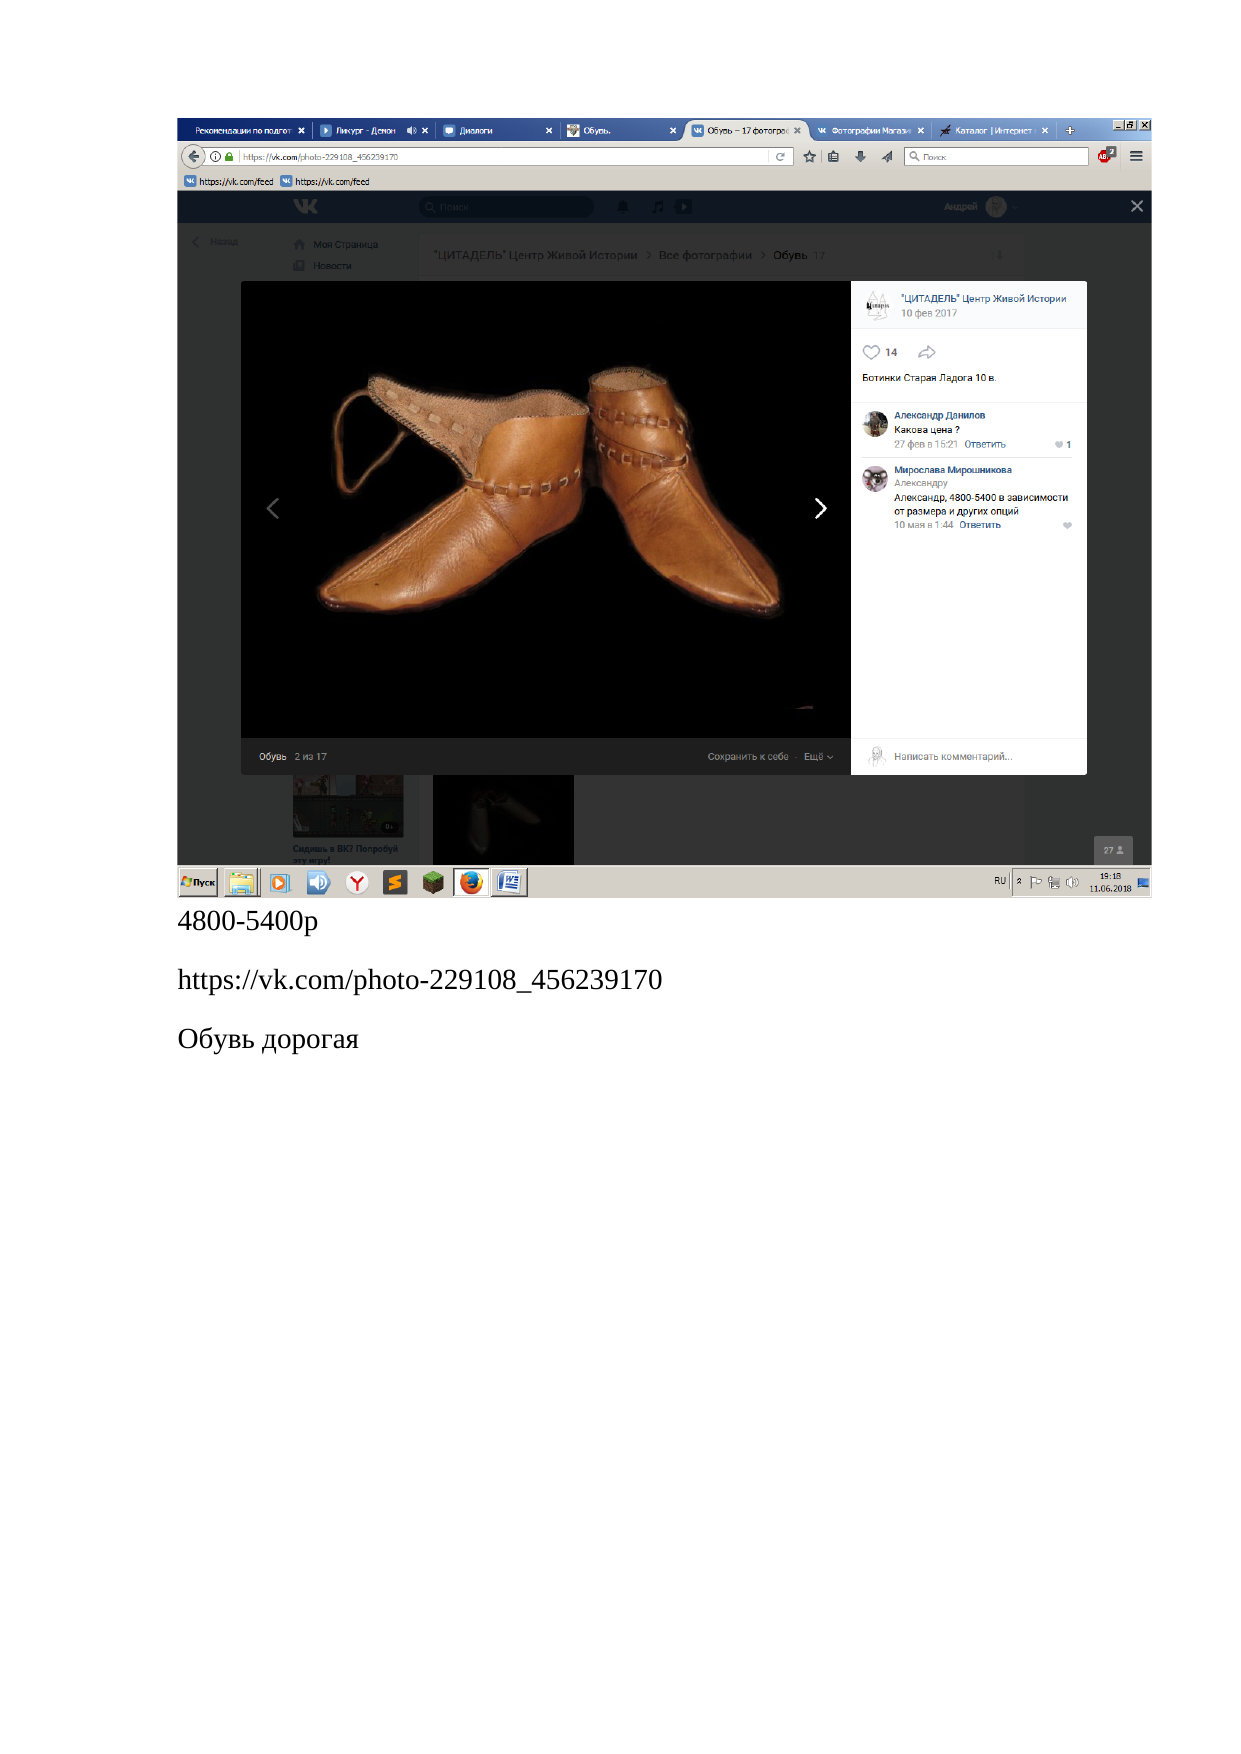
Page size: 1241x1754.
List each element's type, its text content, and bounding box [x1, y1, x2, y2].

picture [177, 118, 1152, 898]
text 4800-5400р [177, 898, 1152, 936]
text Обувь дорогая [177, 1021, 1152, 1055]
text https://vk.com/photo-229108_456239170 [177, 962, 1152, 996]
